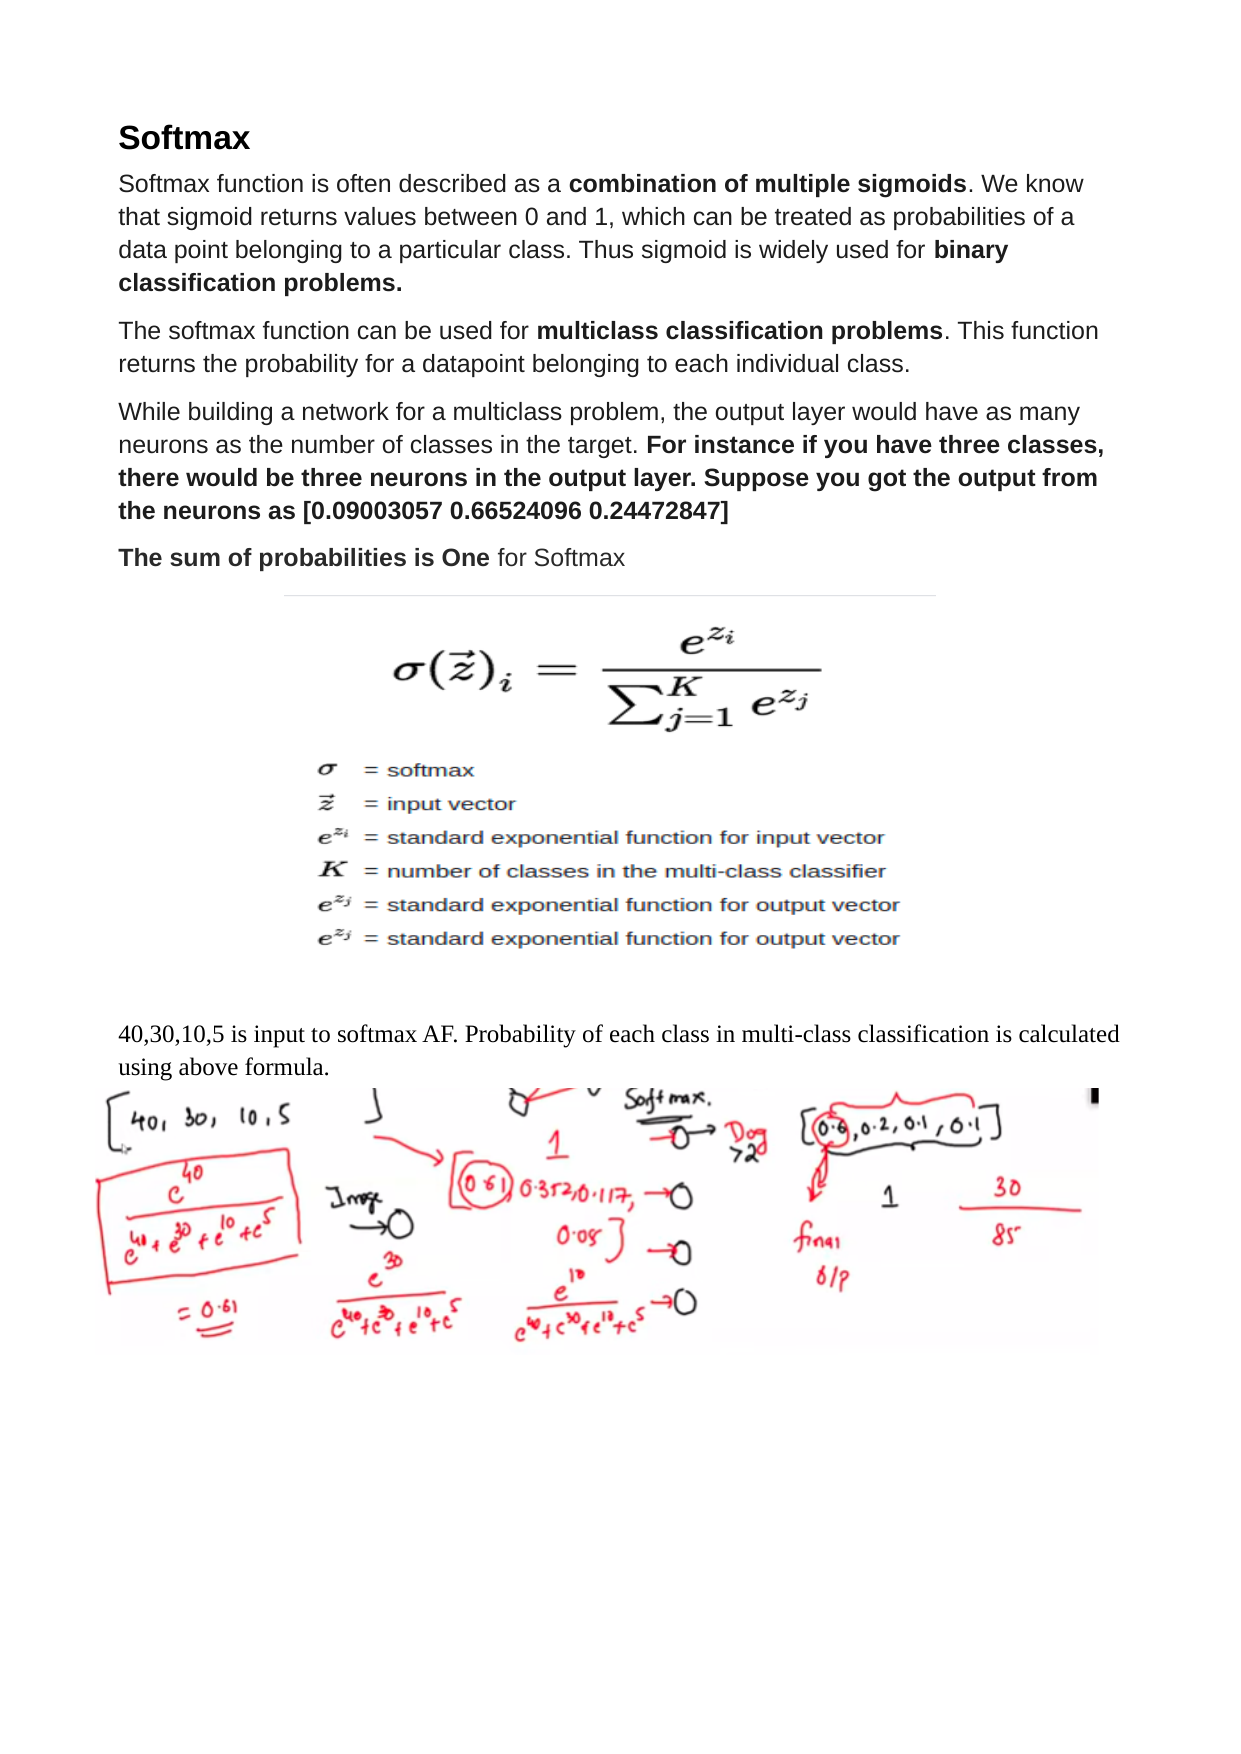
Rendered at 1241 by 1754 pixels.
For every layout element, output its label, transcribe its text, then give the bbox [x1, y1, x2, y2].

picture [94, 1088, 1099, 1355]
text Softmax function is often described as a combination of multiple sigmoids. We know that sigmoid returns values between 0 and 1, which can be treated as probabilities of a data point belonging to a particular class. Thus sigmoid is widely used for binary classification problems. [118, 169, 1122, 297]
picture [284, 595, 936, 957]
text 40,30,10,5 is input to softmax AF. Probability of each class in multi-class classification is calculated using above formula. [118, 1019, 1122, 1081]
subtitle Softmax [118, 118, 1122, 157]
text The sum of probabilities is One for Softmax [118, 543, 1122, 572]
text While building a network for a multiclass problem, the output layer would have as many neurons as the number of classes in the target. For instance if you have three classes, there would be three neurons in the output layer. Suppose you got the output from the neurons as [0.09003057 0.66524096 0.24472847] [118, 397, 1122, 524]
text The softmax function can be used for multiclass classification problems. This function returns the probability for a datapoint belonging to each individual class. [118, 316, 1122, 378]
